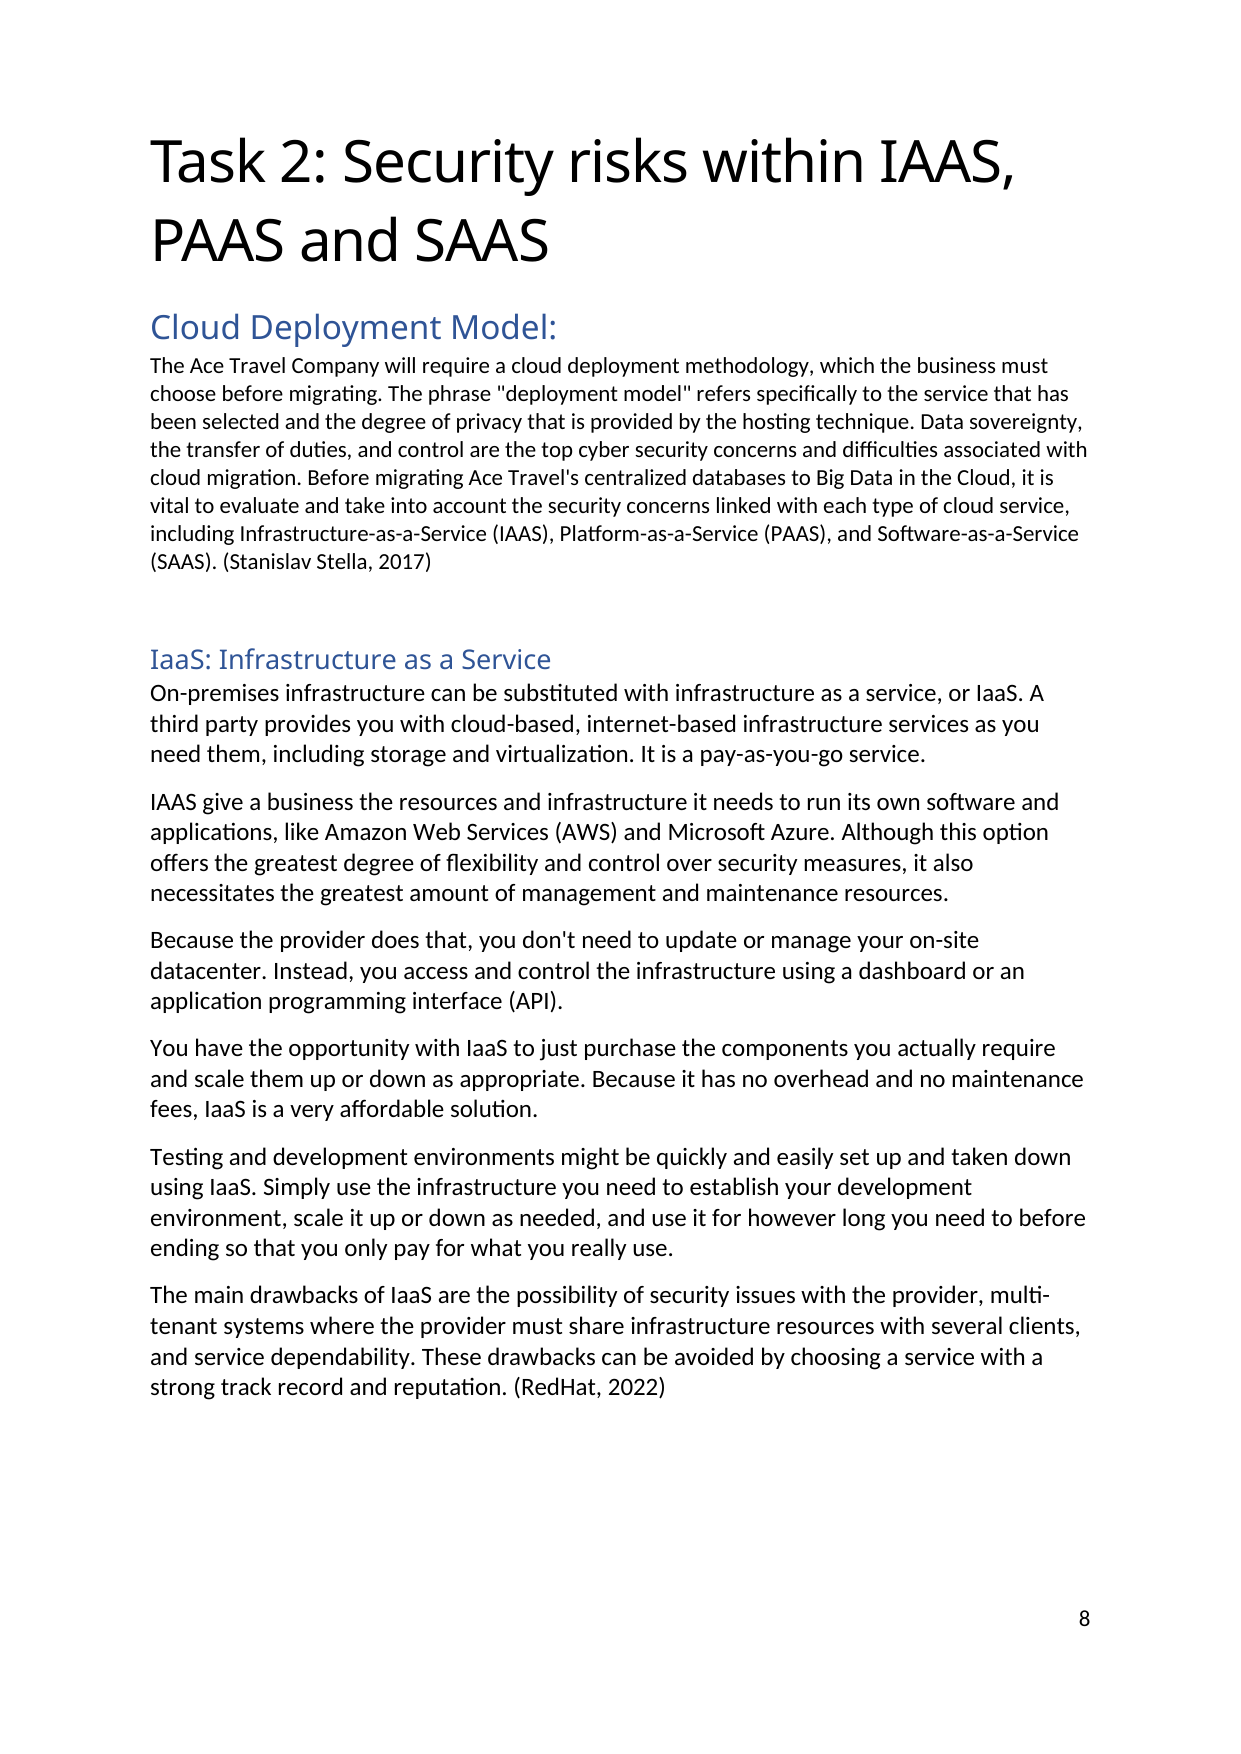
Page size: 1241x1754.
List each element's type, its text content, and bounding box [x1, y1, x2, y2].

text Because the provider does that, you don't need to update or manage your on-site datacenter. Instead, you access and control the infrastructure using a dashboard or an application programming interface (API). [150, 924, 1090, 1016]
text Testing and development environments might be quickly and easily set up and taken down using IaaS. Simply use the infrastructure you need to establish your development environment, scale it up or down as needed, and use it for however long you need to before ending so that you only pay for what you really use. [150, 1141, 1090, 1263]
text The Ace Travel Company will require a cloud deployment methodology, which the business must choose before migrating. The phrase "deployment model" refers specifically to the service that has been selected and the degree of privacy that is provided by the hosting technique. Data sovereignty, the transfer of duties, and control are the top cyber security concerns and difficulties associated with cloud migration. Before migrating Ace Travel's centralized databases to Big Data in the Cloud, it is vital to evaluate and take into account the security concerns linked with each type of cloud service, including Infrastructure-as-a-Service (IAAS), Platform-as-a-Service (PAAS), and Software-as-a-Service (SAAS). (Stanislav Stella, 2017) [150, 351, 1090, 575]
text You have the opportunity with IaaS to just purchase the components you actually require and scale them up or down as appropriate. Because it has no overhead and no maintenance fees, IaaS is a very affordable solution. [150, 1033, 1090, 1124]
text IAAS give a business the resources and infrastructure it needs to run its own software and applications, like Amazon Web Services (AWS) and Microsoft Azure. Although this option offers the greatest degree of flexibility and control over security measures, it also necessitates the greatest amount of management and maintenance resources. [150, 786, 1090, 908]
text The main drawbacks of IaaS are the possibility of security issues with the provider, multi-tenant systems where the provider must share infrastructure resources with several clients, and service dependability. These drawbacks can be avoided by choosing a service with a strong track record and reputation. (RedHat, 2022) [150, 1279, 1090, 1402]
text On-premises infrastructure can be substituted with infrastructure as a service, or IaaS. A third party provides you with cloud-based, internet-based infrastructure services as you need them, including storage and virtualization. It is a pay-as-you-go service. [150, 677, 1090, 769]
title Task 2: Security risks within IAAS, PAAS and SAAS [150, 120, 1090, 279]
subtitle Cloud Deployment Model: [150, 304, 1090, 349]
subtitle IaaS: Infrastructure as a Service [150, 641, 1090, 677]
